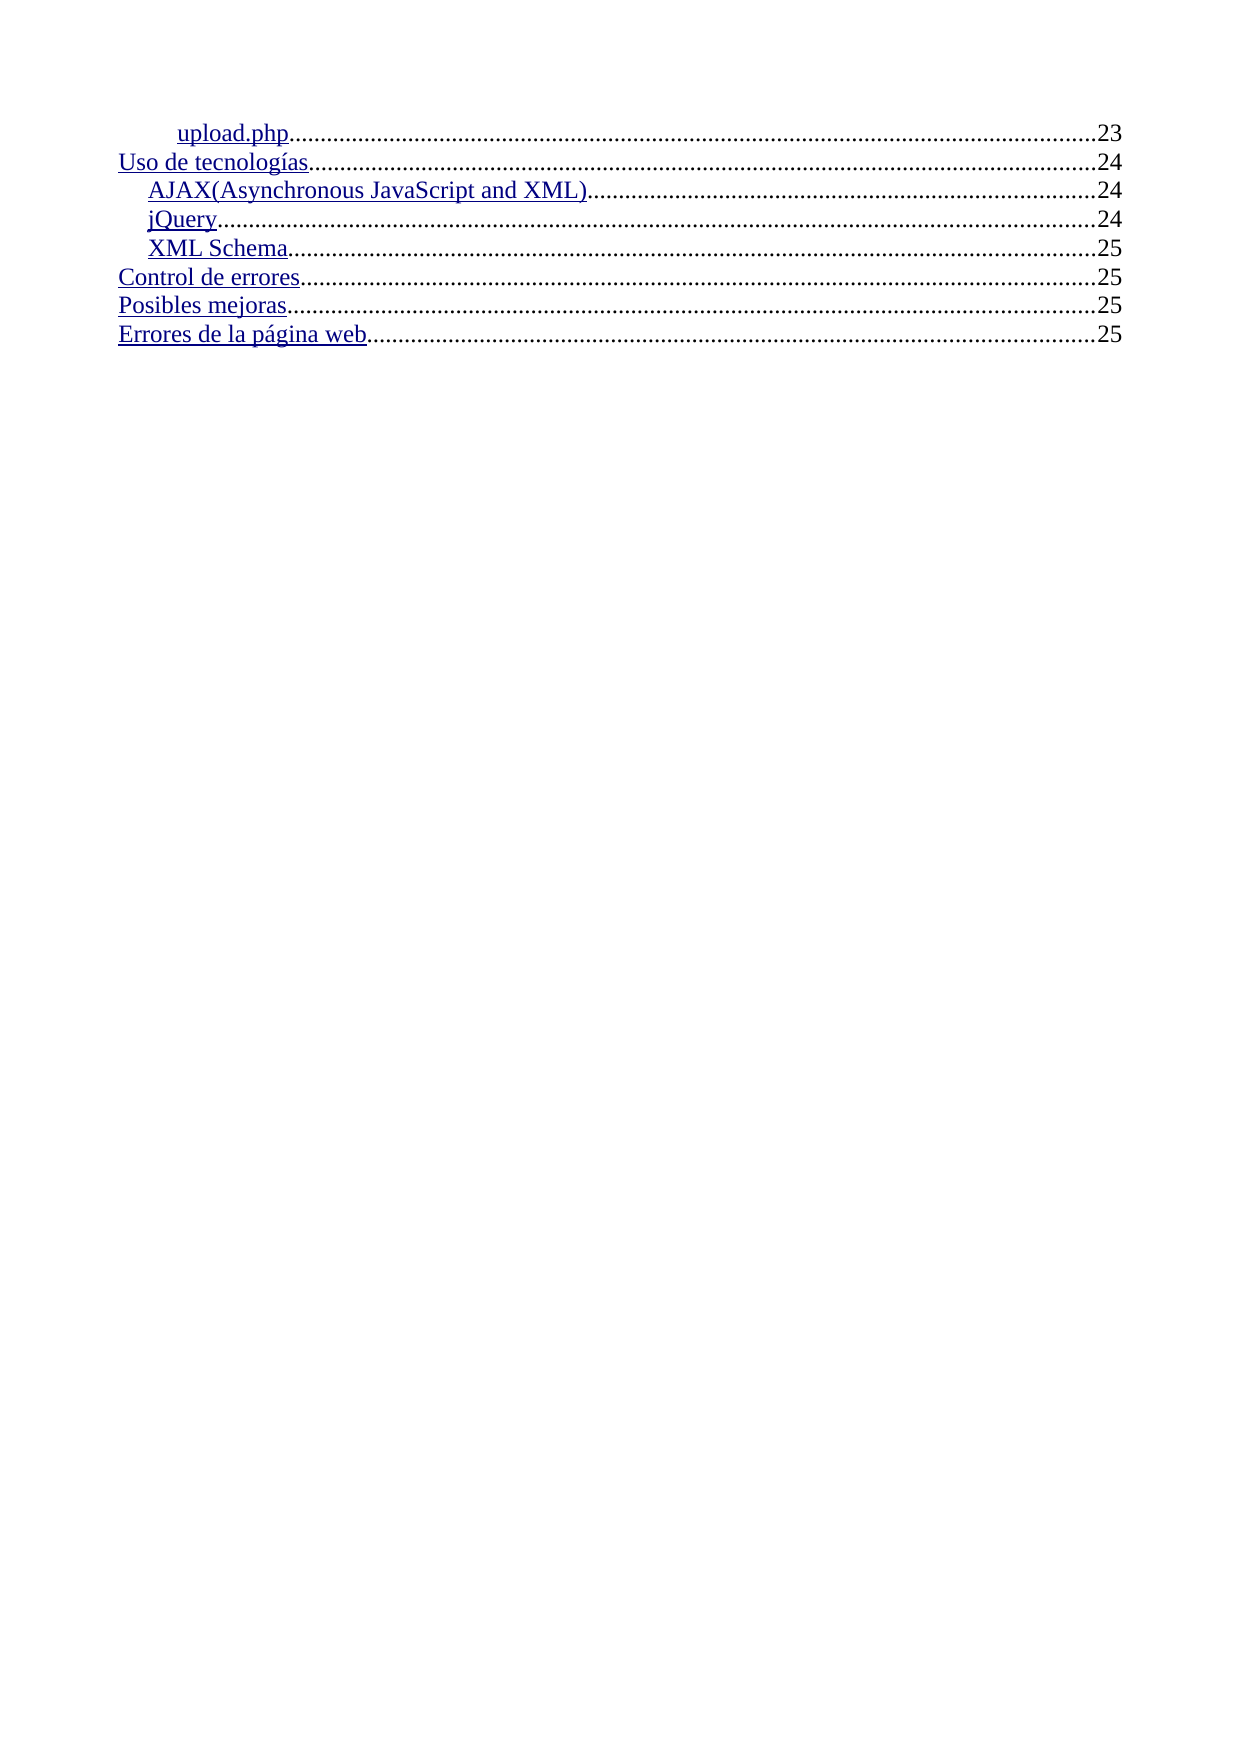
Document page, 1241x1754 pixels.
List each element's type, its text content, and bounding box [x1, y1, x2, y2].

text upload.php 23 [177, 118, 1122, 147]
text Posibles mejoras 25 [118, 291, 1122, 319]
text AJAX(Asynchronous JavaScript and XML) 24 [148, 176, 1122, 204]
text Errores de la página web 25 [118, 319, 1122, 348]
text Uso de tecnologías 24 [118, 147, 1122, 176]
text XML Schema 25 [148, 233, 1122, 262]
text Control de errores 25 [118, 262, 1122, 291]
text jQuery 24 [148, 204, 1122, 233]
